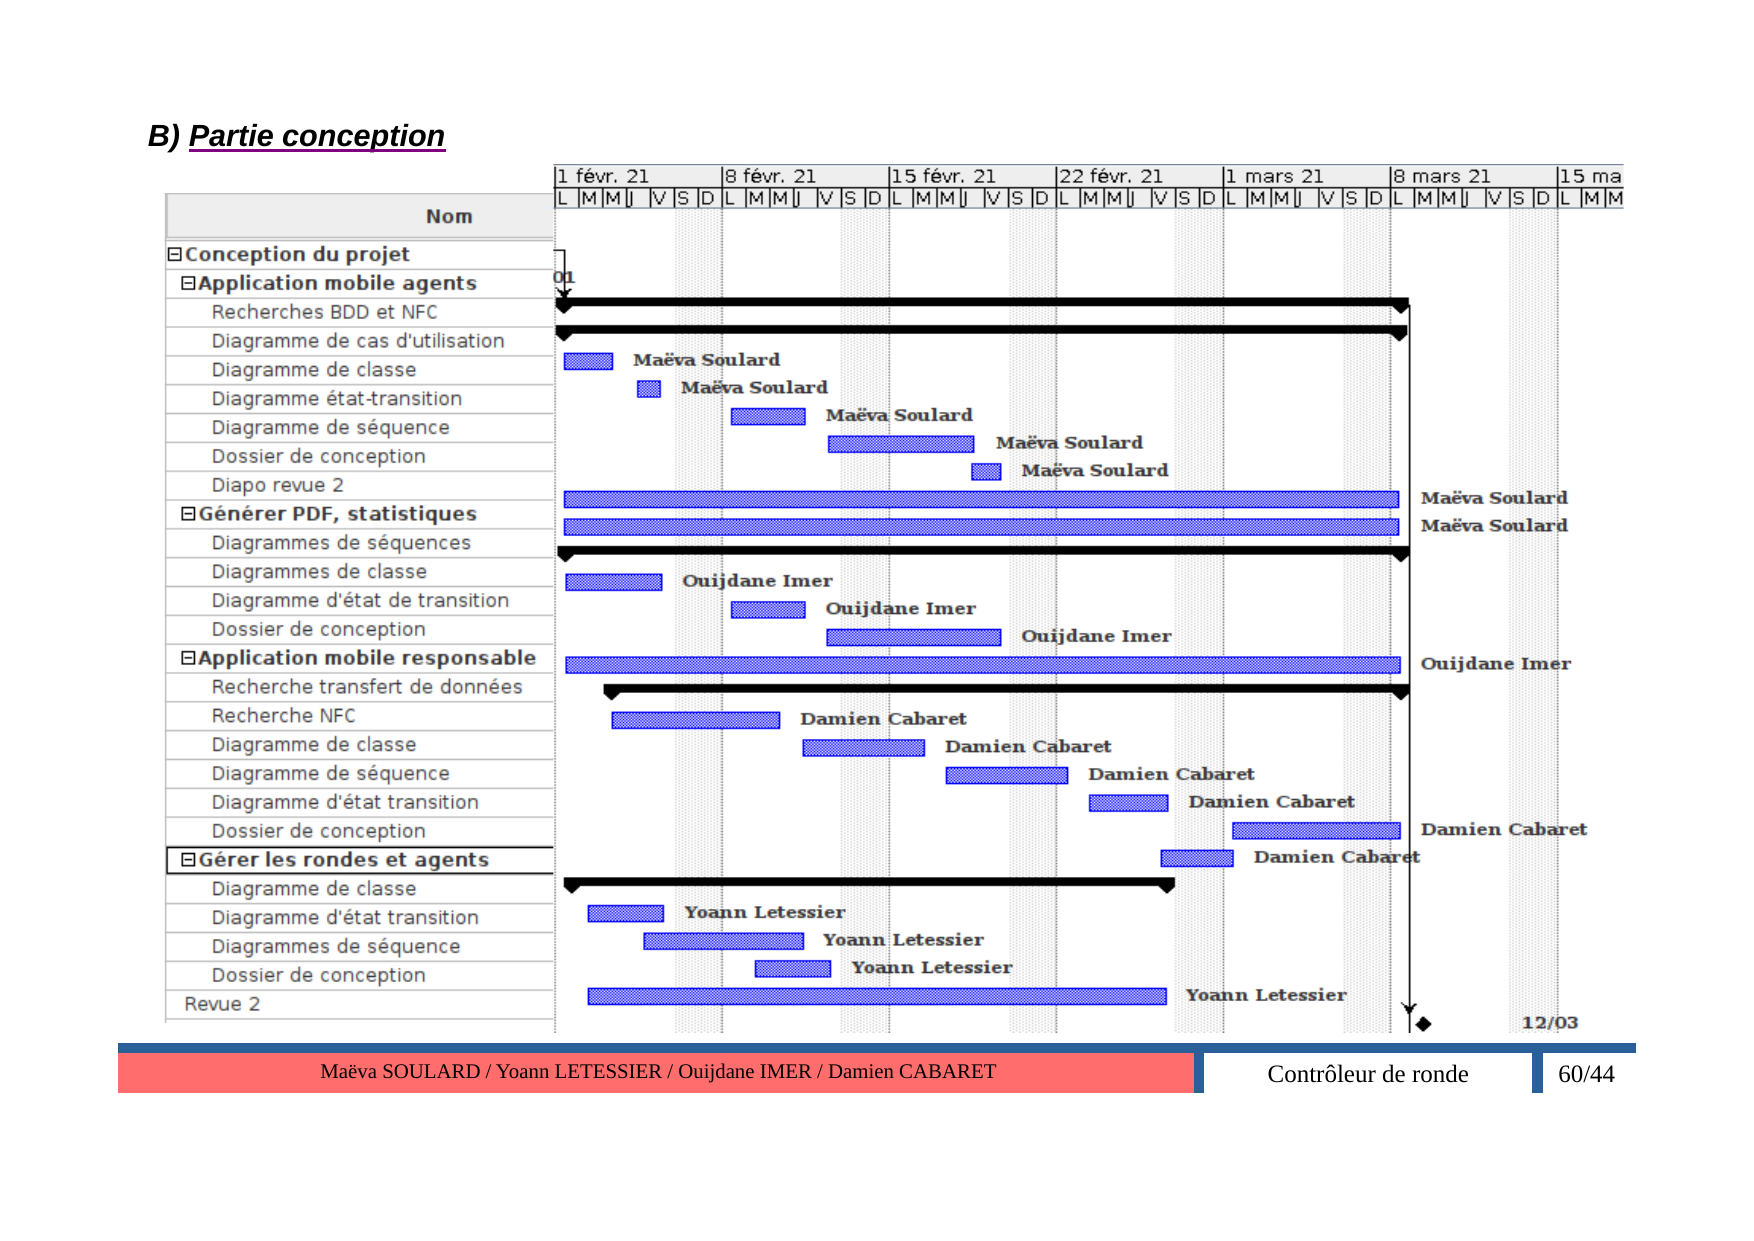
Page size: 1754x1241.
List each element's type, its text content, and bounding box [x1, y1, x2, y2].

subtitle Partie conception [118, 118, 1636, 153]
picture [164, 193, 217, 1023]
picture [553, 164, 1624, 1033]
